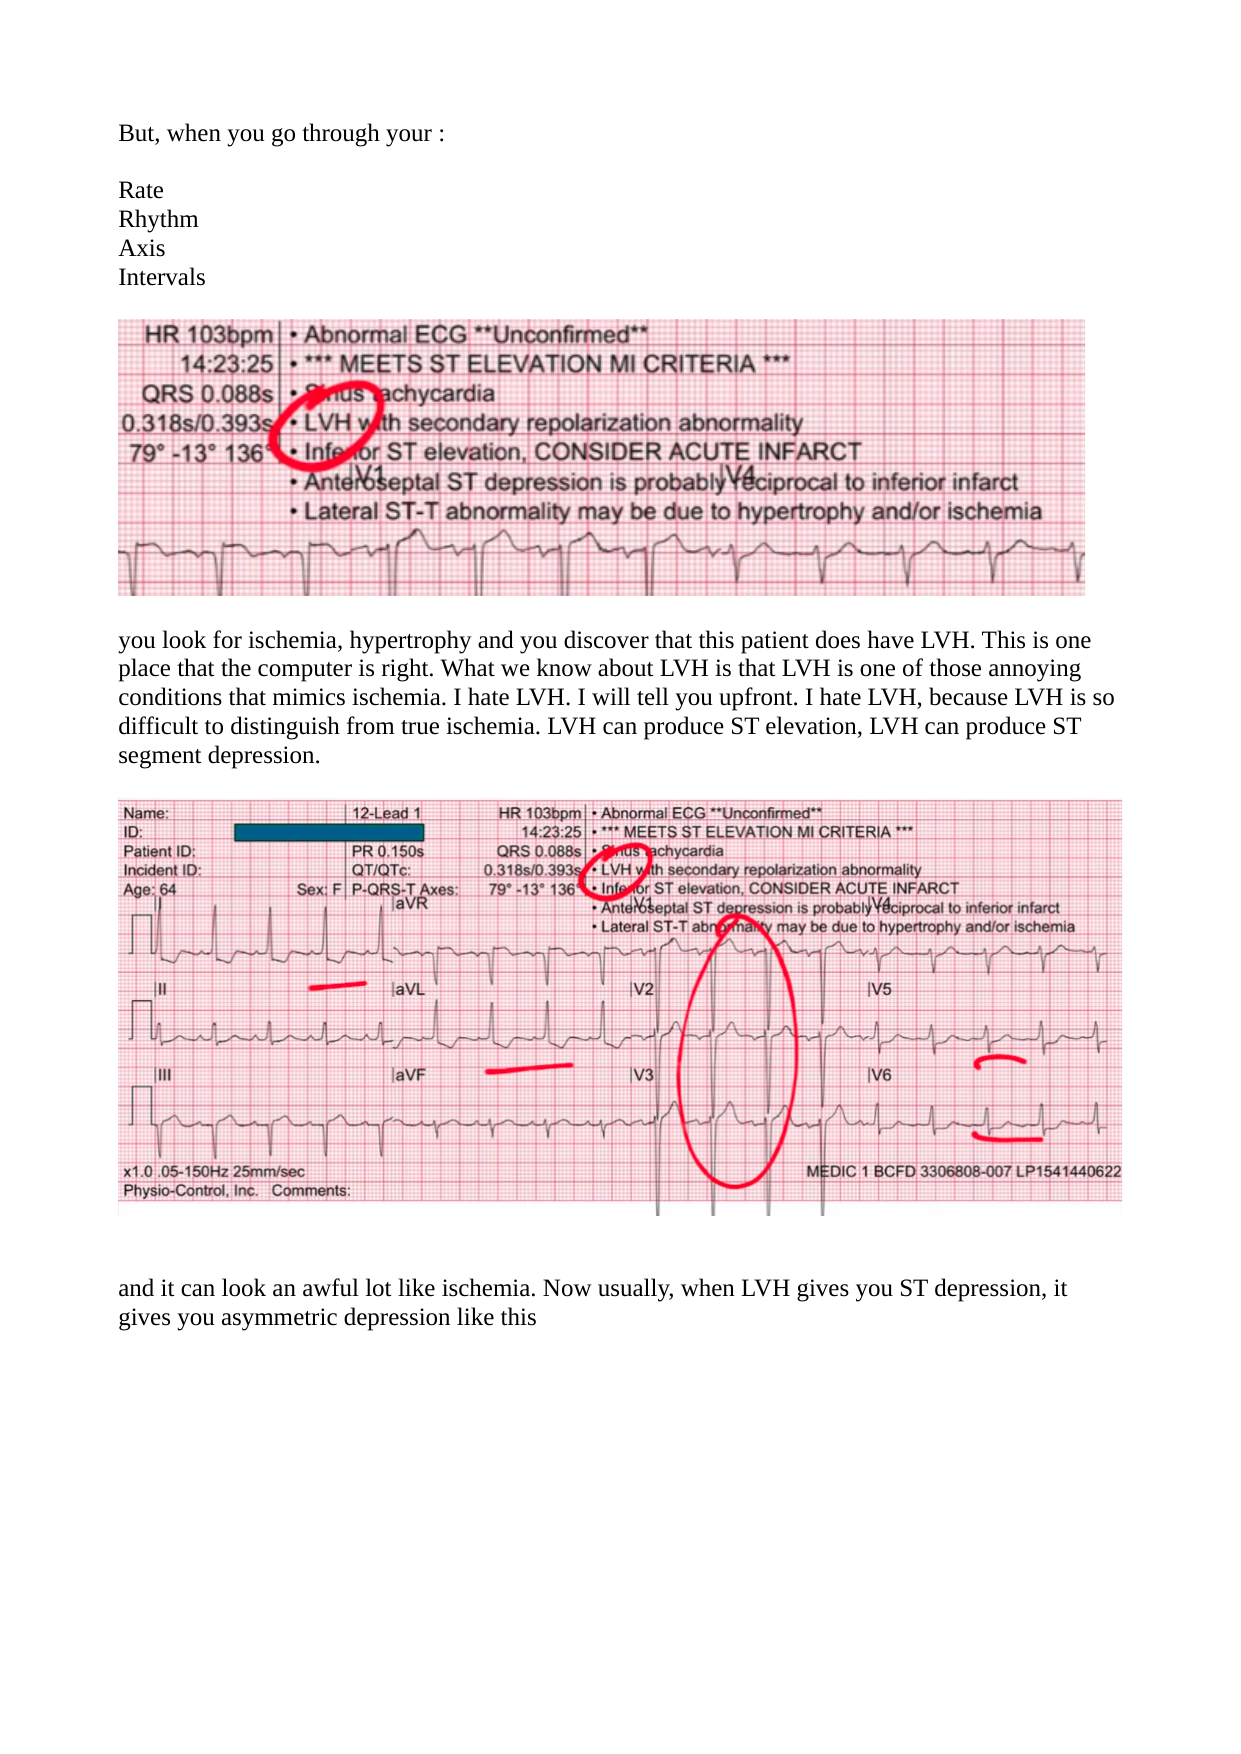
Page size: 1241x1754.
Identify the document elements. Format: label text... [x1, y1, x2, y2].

picture [118, 319, 1086, 596]
text But, when you go through your : Rate Rhythm Axis Intervals [118, 118, 1122, 291]
text you look for ischemia, hypertrophy and you discover that this patient does have LVH. This is one place that the computer is right. What we know about LVH is that LVH is one of those annoying conditions that mimics ischemia. I hate LVH. I will tell you upfront. I hate LVH, because LVH is so difficult to distinguish from true ischemia. LVH can produce ST elevation, LVH can produce ST segment depression. [118, 625, 1122, 797]
picture [118, 797, 1123, 1216]
text and it can look an awful lot like ischemia. Now usually, when LVH gives you ST depression, it gives you asymmetric depression like this [118, 1216, 1122, 1388]
